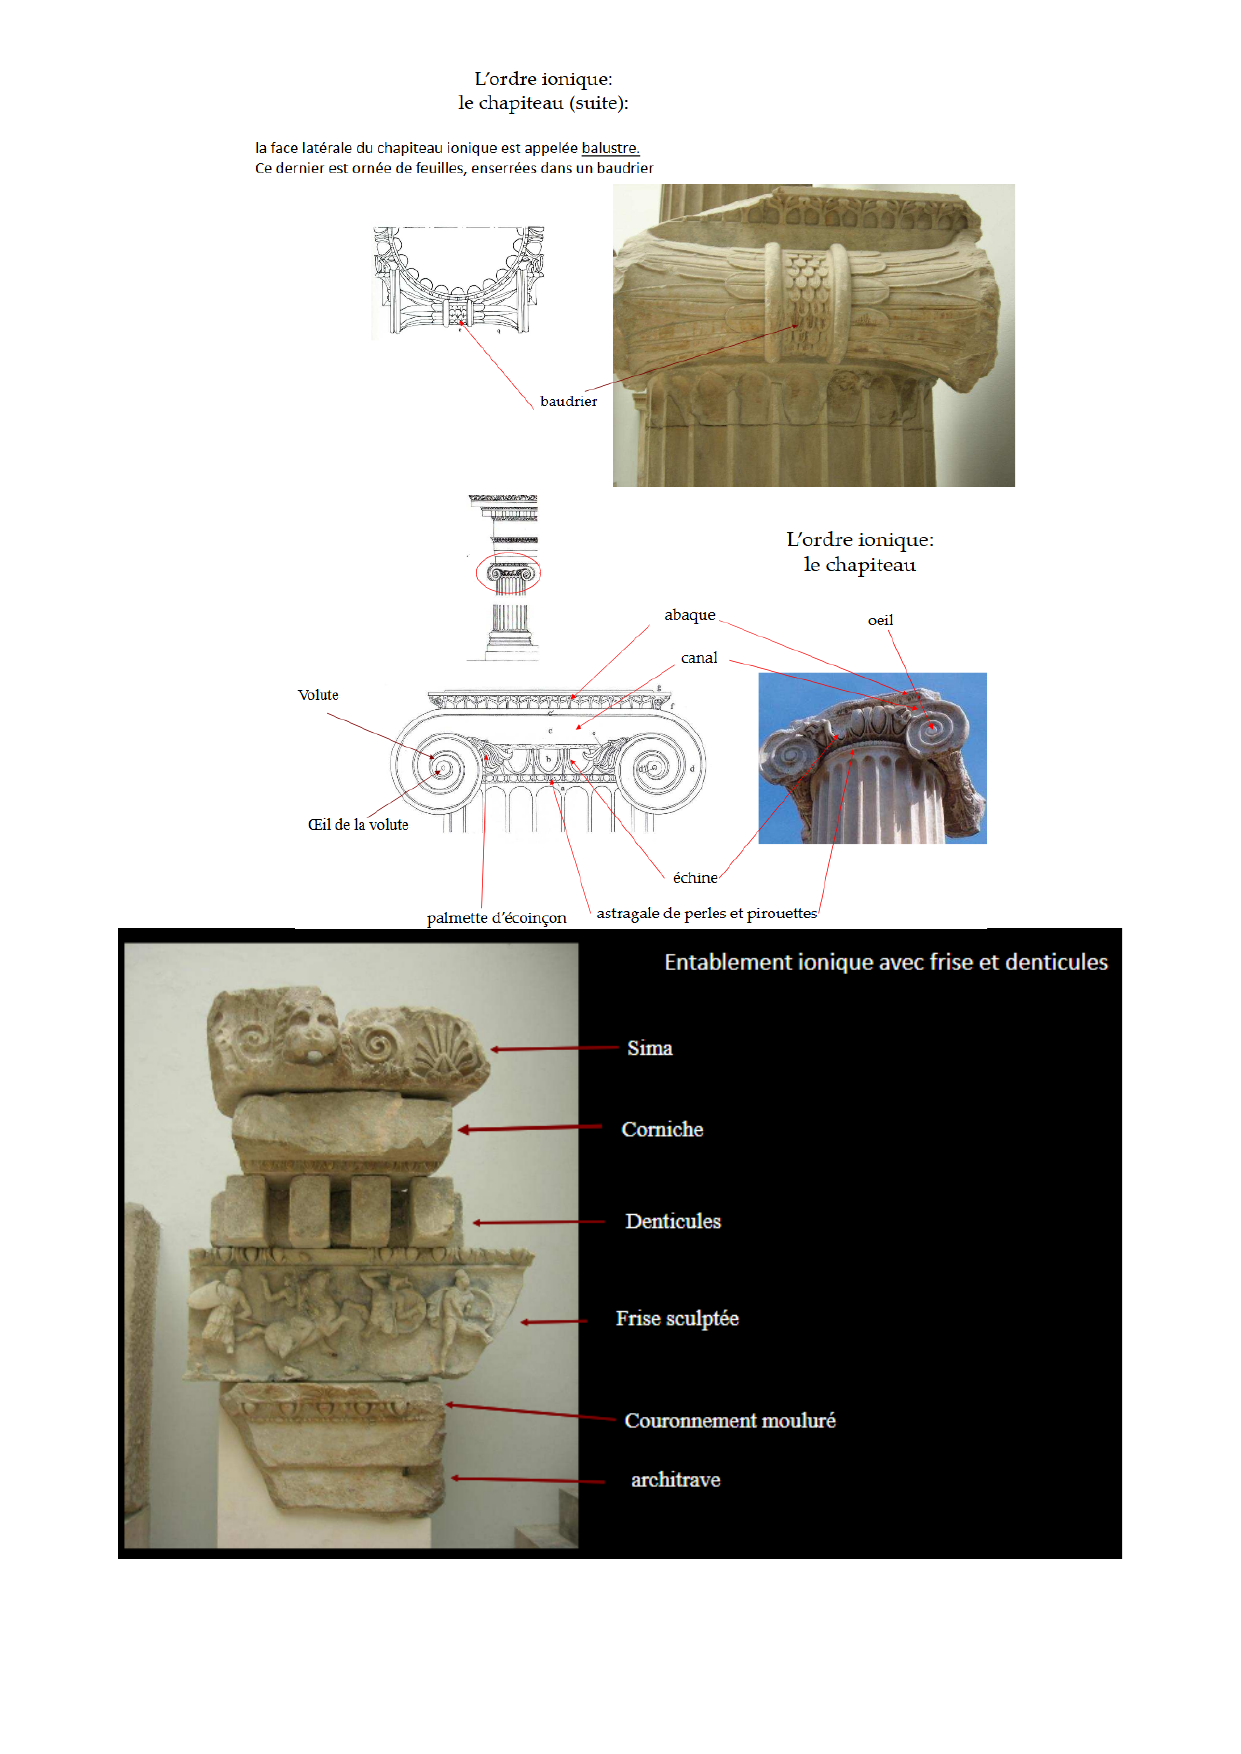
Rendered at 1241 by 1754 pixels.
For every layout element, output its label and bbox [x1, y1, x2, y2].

picture [118, 46, 1123, 1559]
